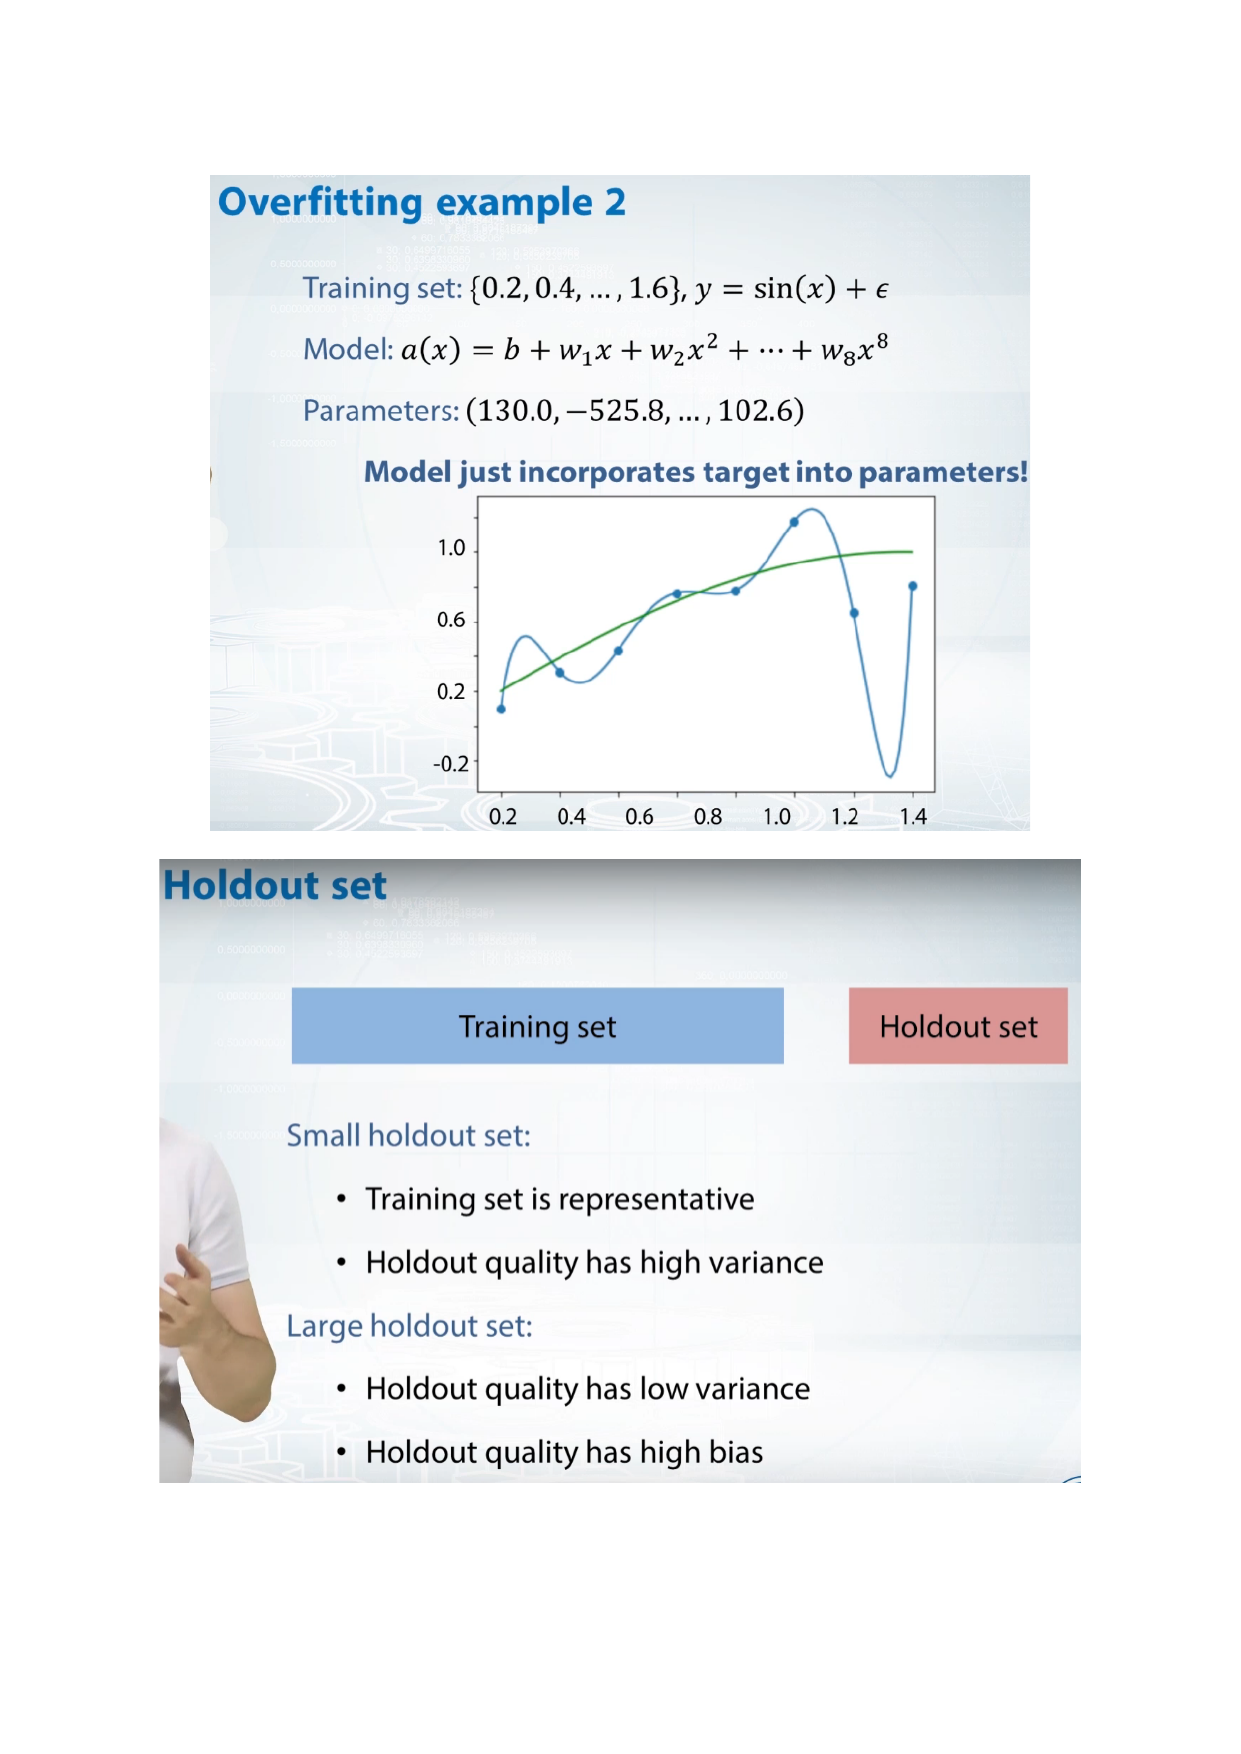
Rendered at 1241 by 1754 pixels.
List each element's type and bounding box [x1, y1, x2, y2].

picture [159, 859, 1081, 1483]
picture [210, 175, 1030, 831]
